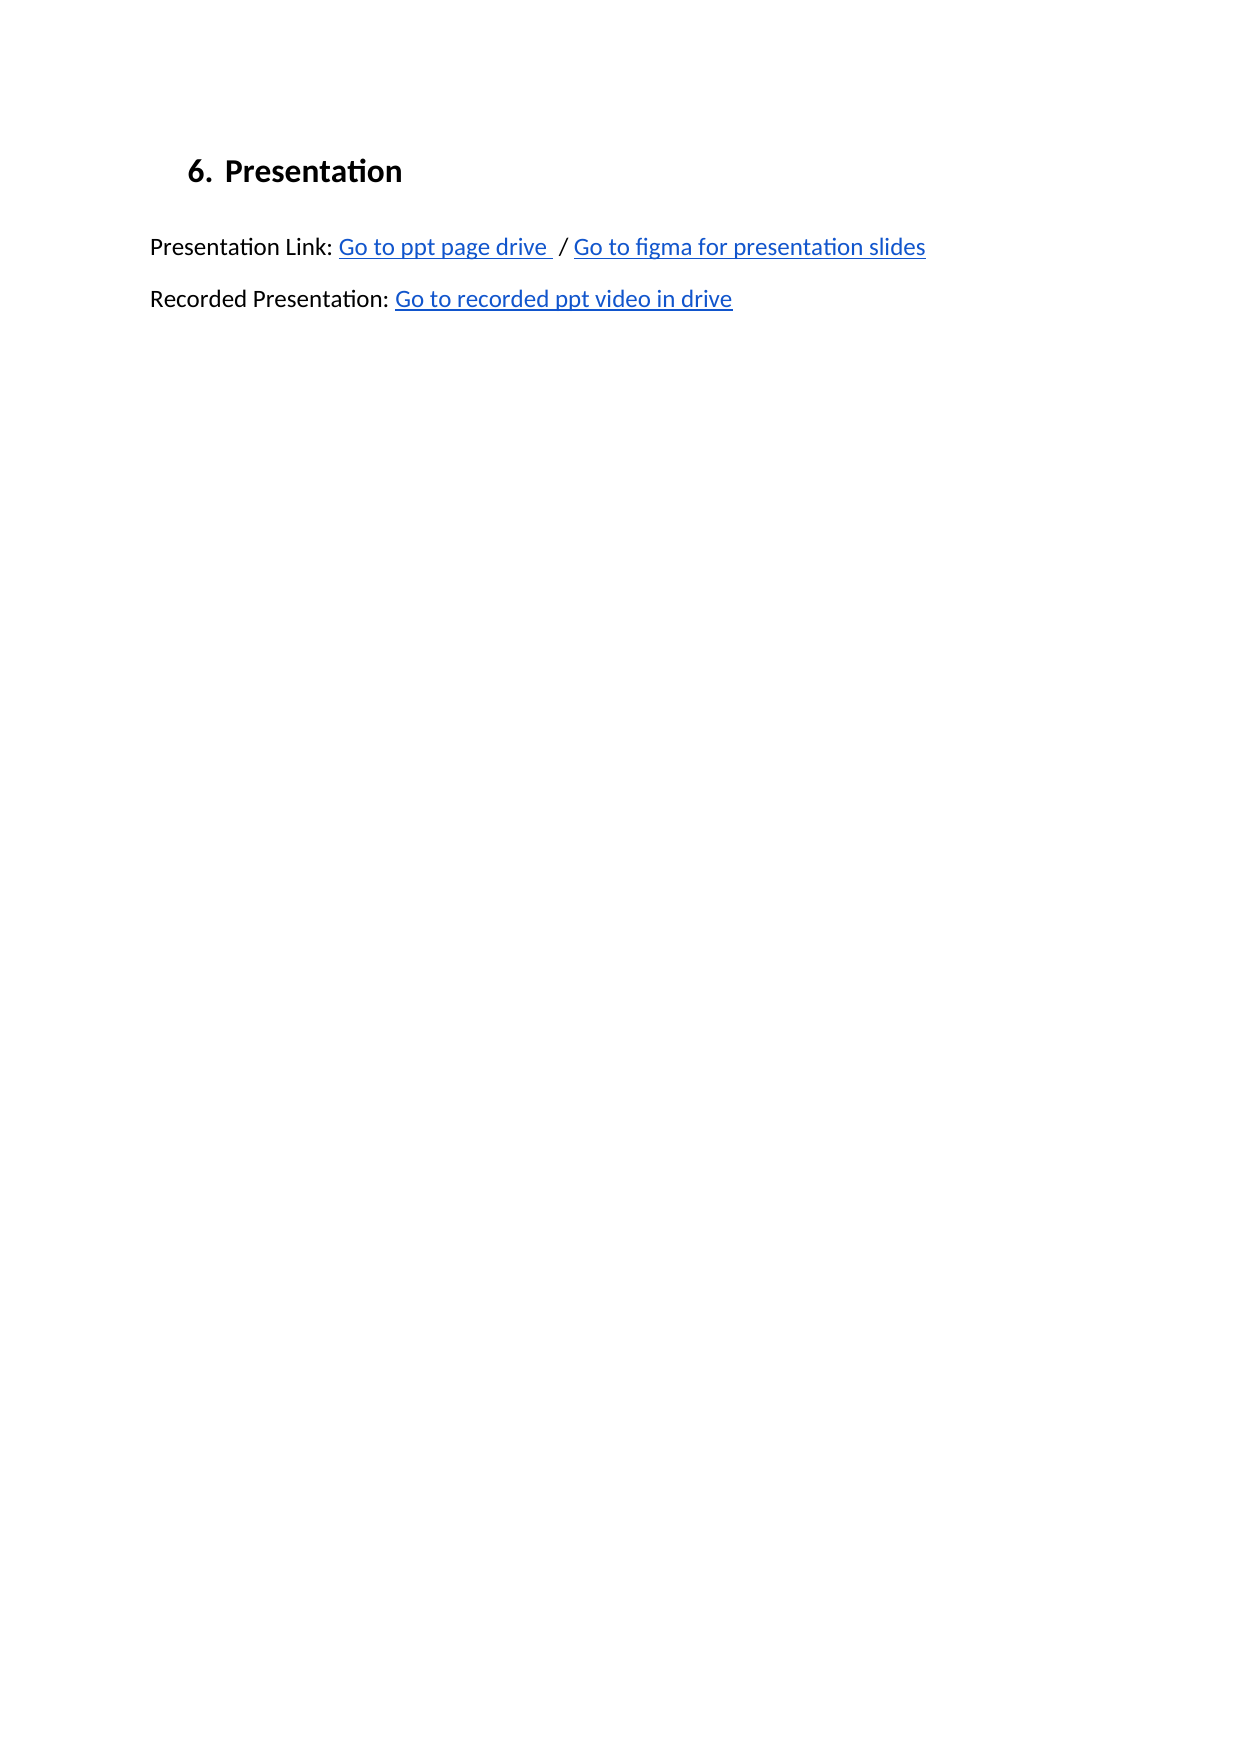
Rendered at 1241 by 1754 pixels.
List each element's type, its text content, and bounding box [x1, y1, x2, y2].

subtitle Presentation [187, 150, 1090, 191]
text Recorded Presentation: Go to recorded ppt video in drive [150, 283, 1090, 314]
text Presentation Link: Go to ppt page drive / Go to figma for presentation slides [150, 231, 1090, 262]
